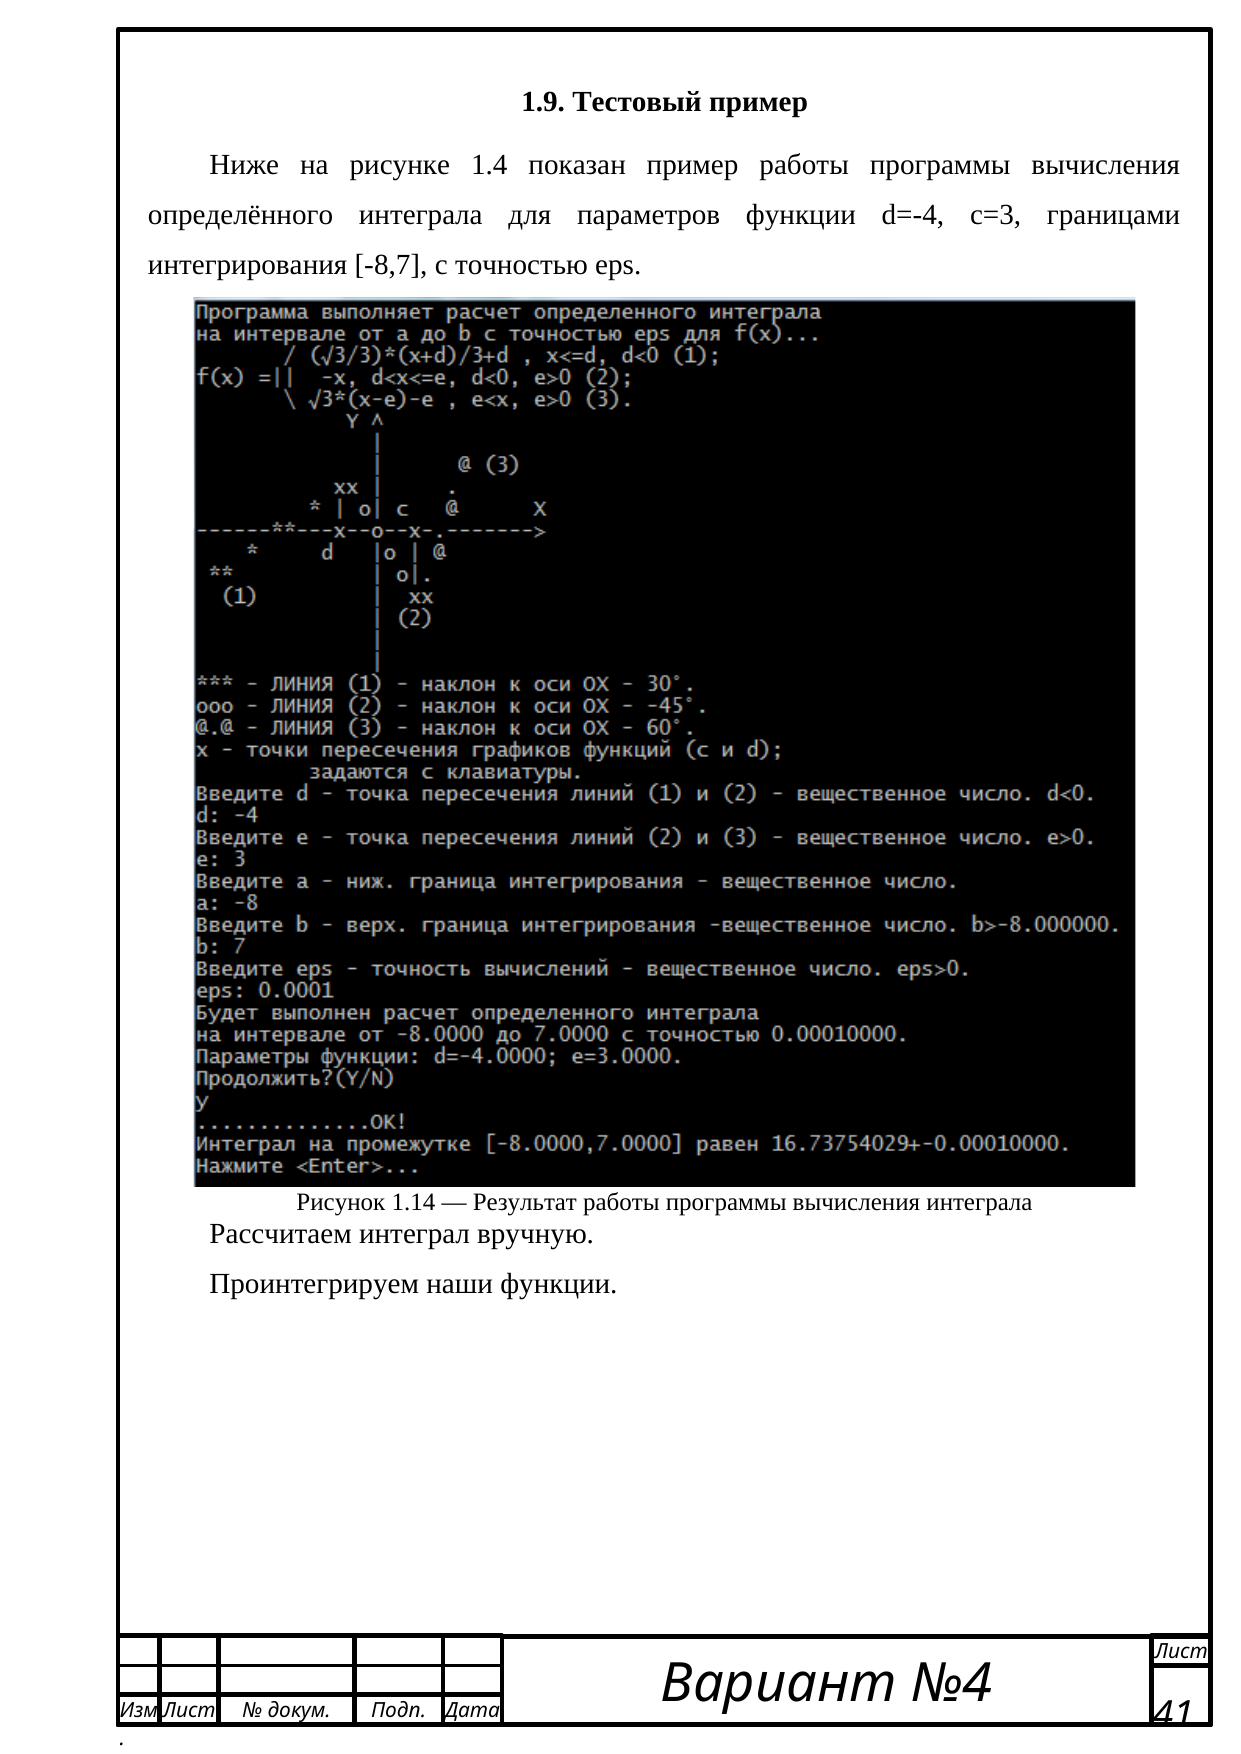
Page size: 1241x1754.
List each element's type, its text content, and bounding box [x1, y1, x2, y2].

text Проинтегрируем наши функции. [148, 1266, 1181, 1299]
text Рассчитаем интеграл вручную. [148, 1216, 1181, 1249]
text Ниже на рисунке 1.4 показан пример работы программы вычисления определённого интеграла для параметров функции d=-4, c=3, границами интегрирования [-8,7], с точностью eps. [148, 147, 1181, 281]
picture [193, 297, 1136, 1187]
subtitle 1.9. Тестовый пример [146, 84, 1181, 118]
text Рисунок 1.14 — Результат работы программы вычисления интеграла [148, 1187, 1181, 1216]
